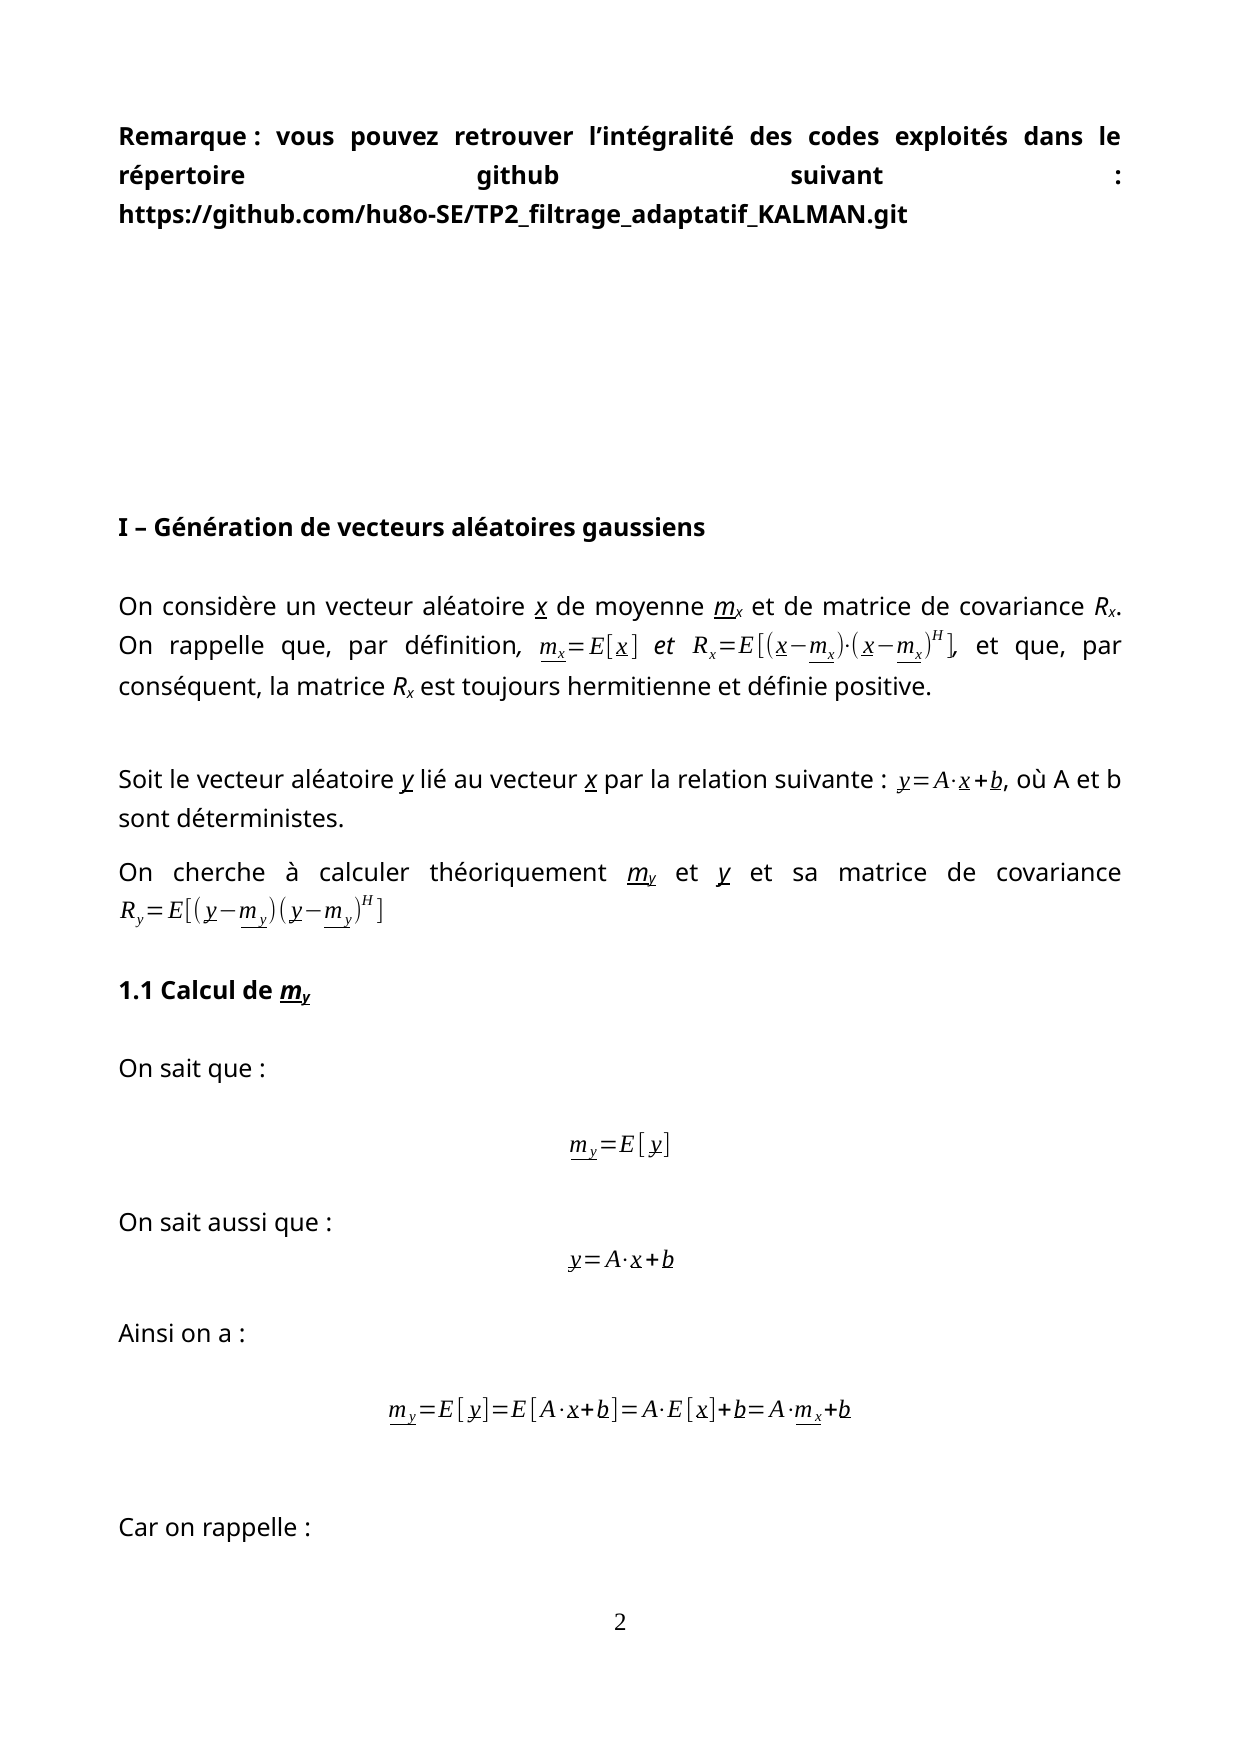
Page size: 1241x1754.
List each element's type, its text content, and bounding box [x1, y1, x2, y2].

text Car on rappelle : [118, 1509, 1122, 1543]
text Soit le vecteur aléatoire y lié au vecteur x par la relation suivante : , où A et b sont déterministes. [118, 761, 1122, 834]
text I – Génération de vecteurs aléatoires gaussiens [118, 510, 1122, 544]
text On sait aussi que : [118, 1205, 1122, 1239]
text Remarque : vous pouvez retrouver l’intégralité des codes exploités dans le répertoire github suivant : https://github.com/hu8o-SE/TP2_filtrage_adaptatif_KALMAN.git [118, 118, 1122, 231]
text On cherche à calculer théoriquement my et y et sa matrice de covariance [118, 854, 1122, 928]
text On considère un vecteur aléatoire x de moyenne mx et de matrice de covariance Rx. On rappelle que, par définition, et , et que, par conséquent, la matrice Rx est toujours hermitienne et définie positive. [118, 588, 1122, 702]
text Ainsi on a : [118, 1316, 1122, 1350]
text On sait que : [118, 1051, 1122, 1085]
text 1.1 Calcul de my [118, 973, 1122, 1007]
